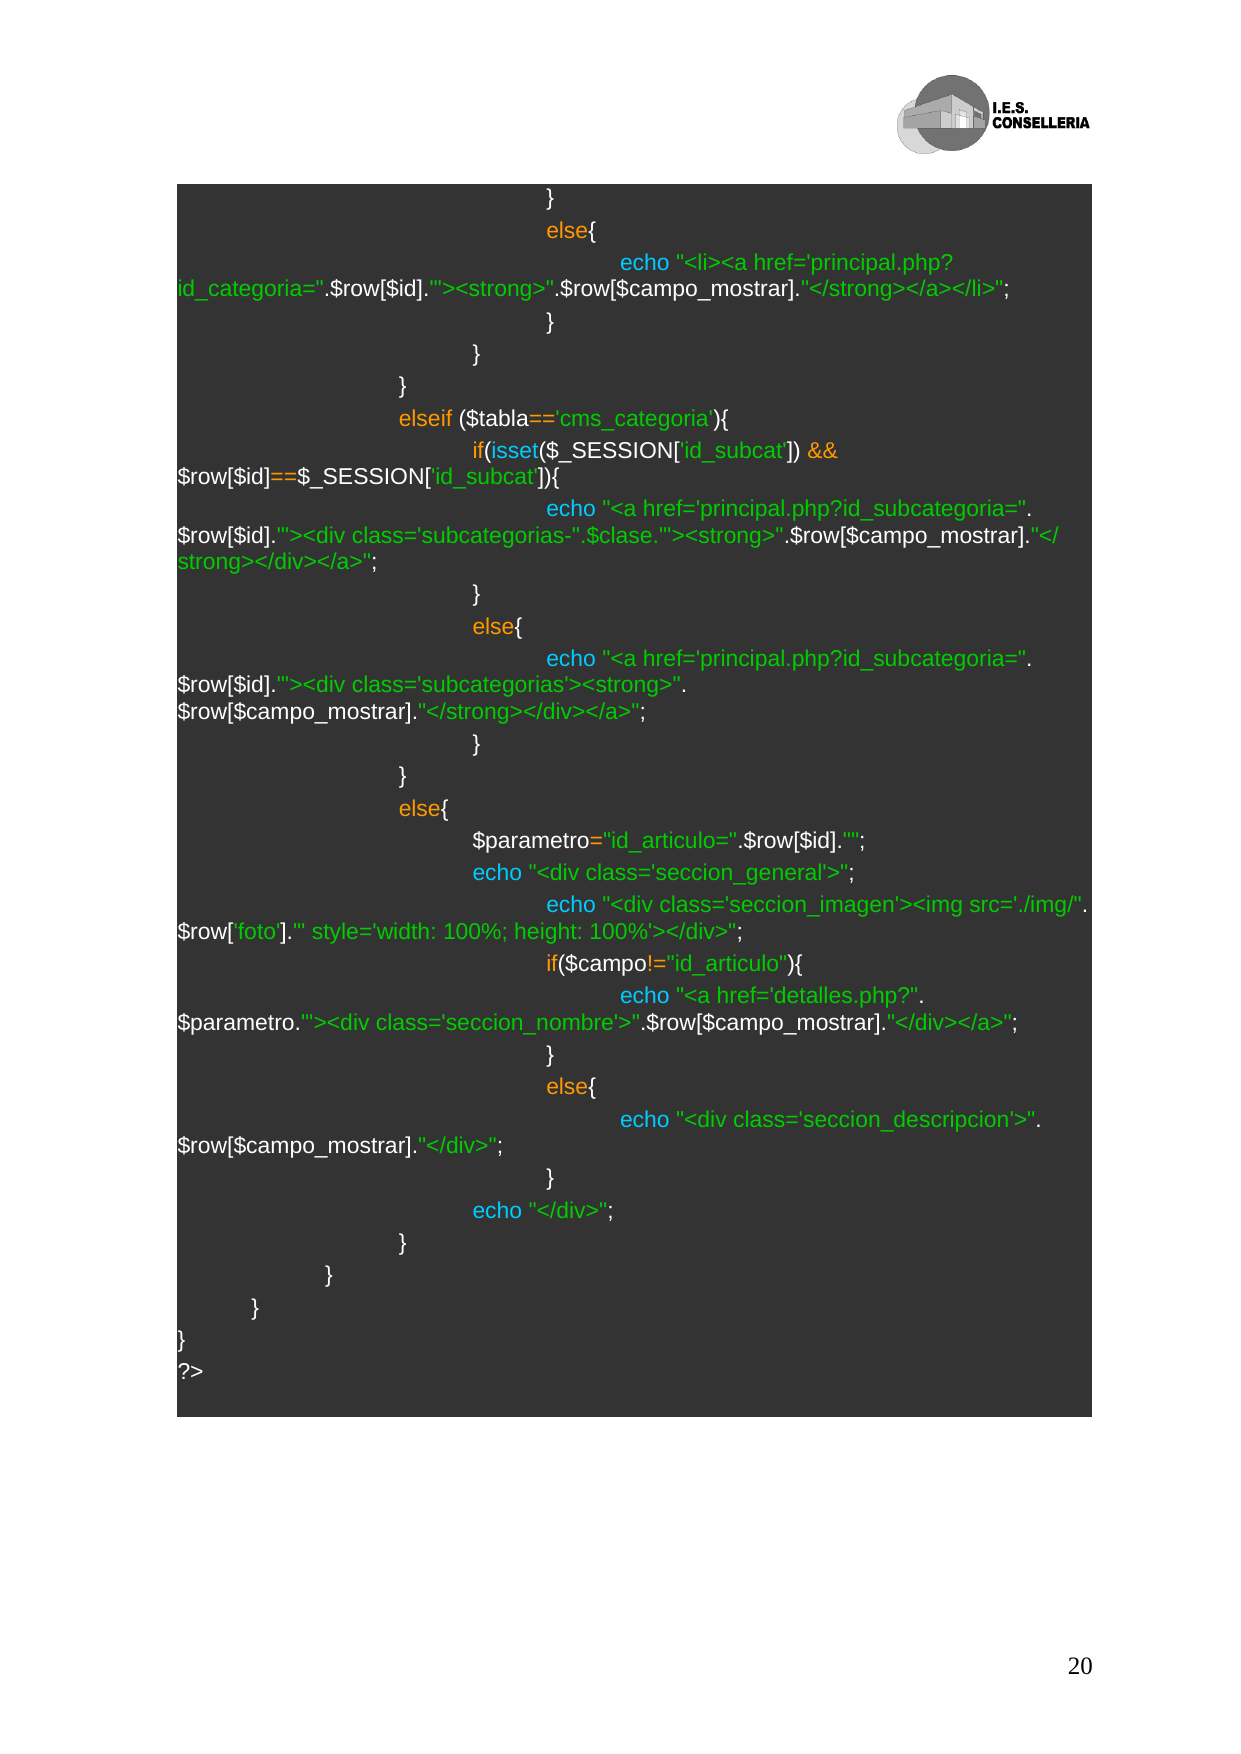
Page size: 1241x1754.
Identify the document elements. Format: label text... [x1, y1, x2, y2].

text } [177, 372, 1092, 398]
text else{ [177, 217, 1092, 243]
text } [177, 1164, 1092, 1191]
text } [177, 1229, 1092, 1255]
text echo "<div class='seccion_descripcion'>".$row[$campo_mostrar]."</div>"; [177, 1106, 1092, 1158]
text } [177, 762, 1092, 789]
text } [177, 308, 1092, 334]
text } [177, 580, 1092, 607]
text if(isset($_SESSION['id_subcat']) && $row[$id]==$_SESSION['id_subcat']){ [177, 437, 1092, 489]
text } [177, 730, 1092, 756]
text echo "<div class='seccion_general'>"; [177, 859, 1092, 886]
text } [177, 1261, 1092, 1287]
text } [177, 340, 1092, 366]
text echo "</div>"; [177, 1197, 1092, 1223]
text echo "<div class='seccion_imagen'><img src='./img/".$row['foto']."' style='width: 100%; height: 100%'></div>"; [177, 891, 1092, 944]
text $parametro="id_articulo=".$row[$id].""; [177, 827, 1092, 853]
text else{ [177, 613, 1092, 639]
text echo "<li><a href='principal.php?id_categoria=".$row[$id]."'><strong>".$row[$campo_mostrar]."</strong></a></li>"; [177, 249, 1092, 302]
text echo "<a href='principal.php?id_subcategoria=".$row[$id]."'><div class='subcategorias'><strong>".$row[$campo_mostrar]."</strong></div></a>"; [177, 645, 1092, 724]
text else{ [177, 794, 1092, 821]
text echo "<a href='principal.php?id_subcategoria=".$row[$id]."'><div class='subcategorias-".$clase."'><strong>".$row[$campo_mostrar]."</strong></div></a>"; [177, 495, 1092, 574]
text } [177, 1326, 1092, 1352]
text if($campo!="id_articulo"){ [177, 950, 1092, 976]
text } [177, 1293, 1092, 1320]
text ?> [177, 1358, 1092, 1384]
text } [177, 184, 1092, 211]
text } [177, 1041, 1092, 1067]
picture [894, 73, 1093, 155]
text echo "<a href='detalles.php?".$parametro."'><div class='seccion_nombre'>".$row[$campo_mostrar]."</div></a>"; [177, 982, 1092, 1035]
text else{ [177, 1073, 1092, 1100]
text elseif ($tabla=='cms_categoria'){ [177, 404, 1092, 431]
